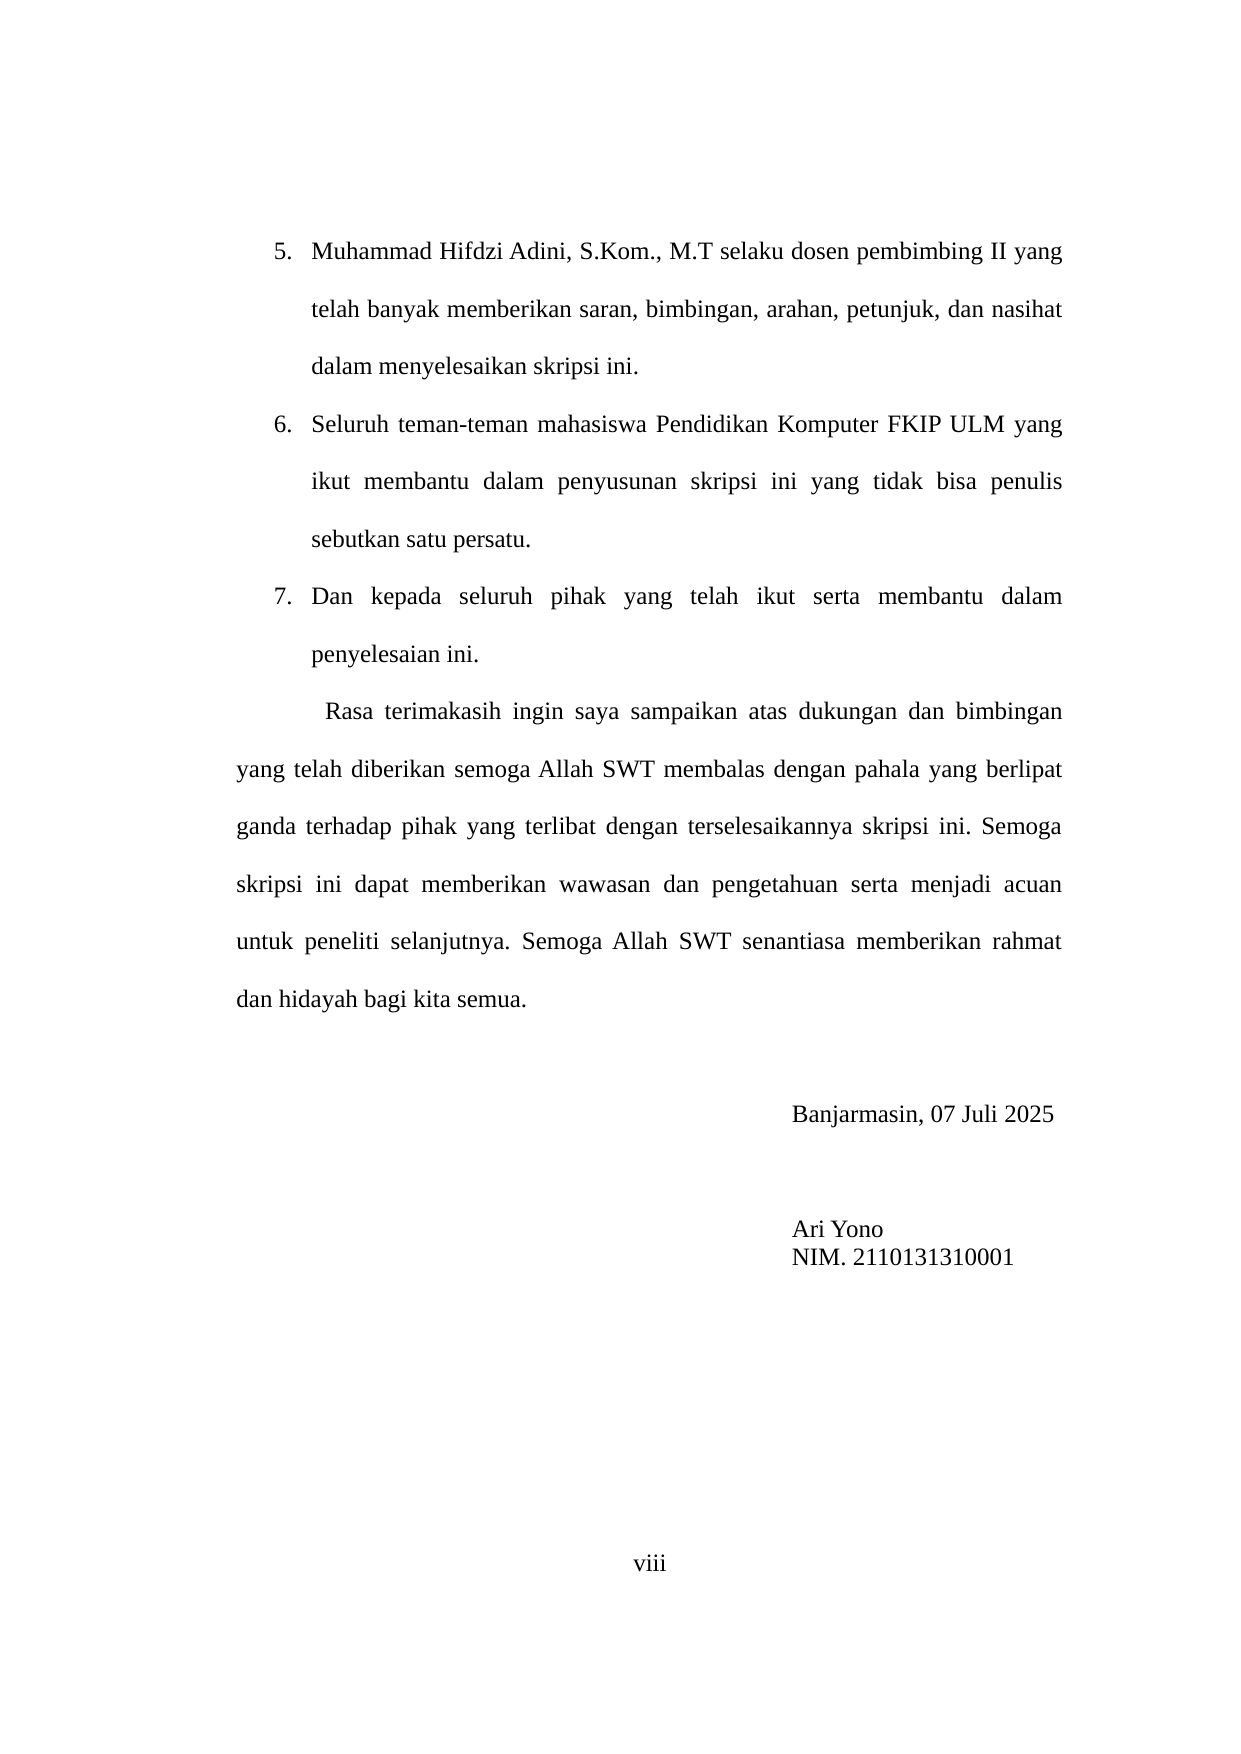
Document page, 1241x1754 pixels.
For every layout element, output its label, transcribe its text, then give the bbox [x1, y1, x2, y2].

table_cell [792, 1185, 1063, 1214]
table_cell Ari Yono [792, 1214, 1063, 1242]
table_cell [236, 1214, 792, 1242]
list Dan kepada seluruh pihak yang telah ikut serta membantu dalam penyelesaian ini. [274, 581, 1063, 667]
list Muhammad Hifdzi Adini, S.Kom., M.T selaku dosen pembimbing II yang telah banyak memberikan saran, bimbingan, arahan, petunjuk, dan nasihat dalam menyelesaikan skripsi ini. [274, 236, 1063, 380]
table_header [236, 1099, 792, 1127]
table_cell NIM. 2110131310001 [792, 1243, 1063, 1271]
list Seluruh teman-teman mahasiswa Pendidikan Komputer FKIP ULM yang ikut membantu dalam penyusunan skripsi ini yang tidak bisa penulis sebutkan satu persatu. [274, 409, 1063, 552]
table_cell [236, 1185, 792, 1214]
table_cell [236, 1156, 792, 1185]
table_cell [236, 1128, 792, 1156]
table_cell [792, 1156, 1063, 1185]
table_cell [792, 1128, 1063, 1156]
text Rasa terimakasih ingin saya sampaikan atas dukungan dan bimbingan yang telah diberikan semoga Allah SWT membalas dengan pahala yang berlipat ganda terhadap pihak yang terlibat dengan terselesaikannya skripsi ini. Semoga skripsi ini dapat memberikan wawasan dan pengetahuan serta menjadi acuan untuk peneliti selanjutnya. Semoga Allah SWT senantiasa memberikan rahmat dan hidayah bagi kita semua. [236, 696, 1063, 1012]
table_header Banjarmasin, 07 Juli 2025 [792, 1099, 1063, 1127]
table_cell [236, 1243, 792, 1271]
